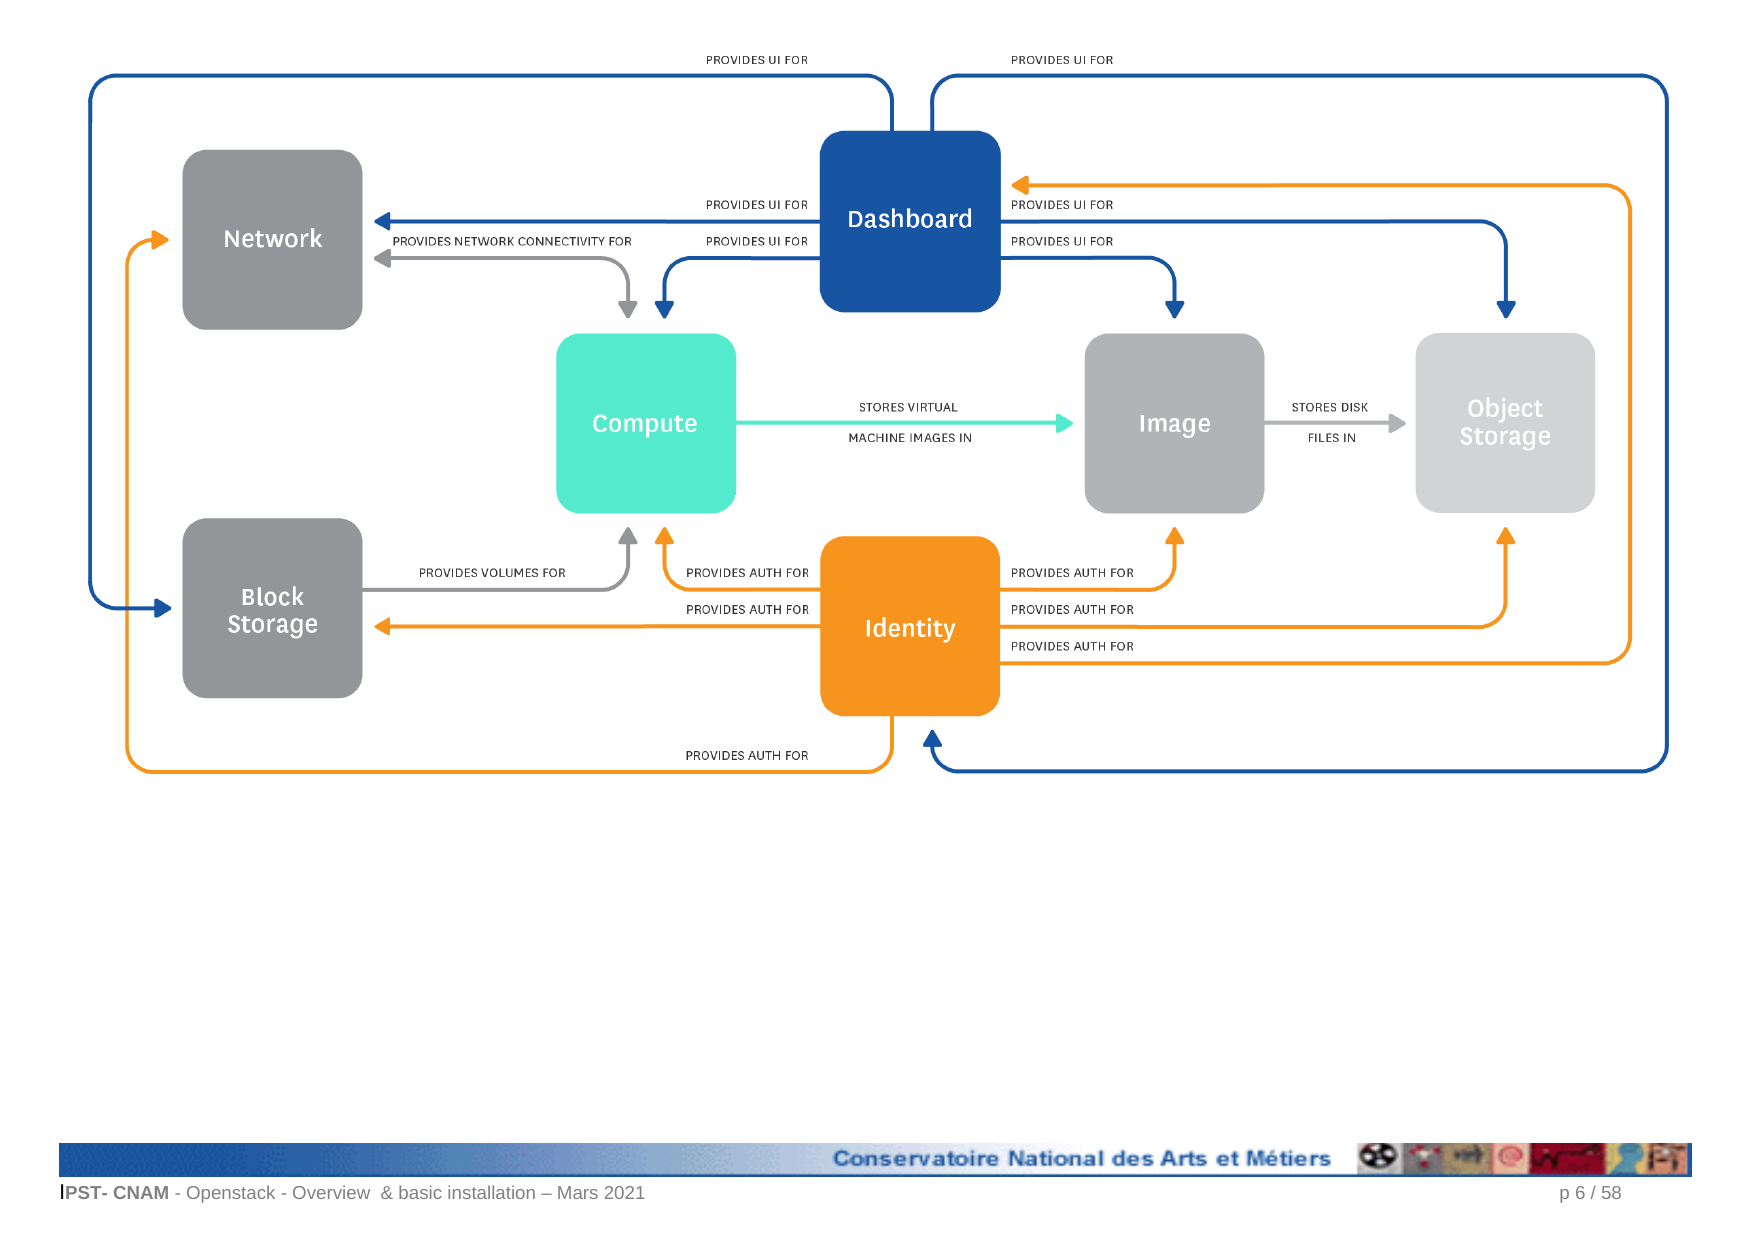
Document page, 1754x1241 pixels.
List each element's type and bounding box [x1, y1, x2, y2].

picture [59, 41, 1695, 802]
